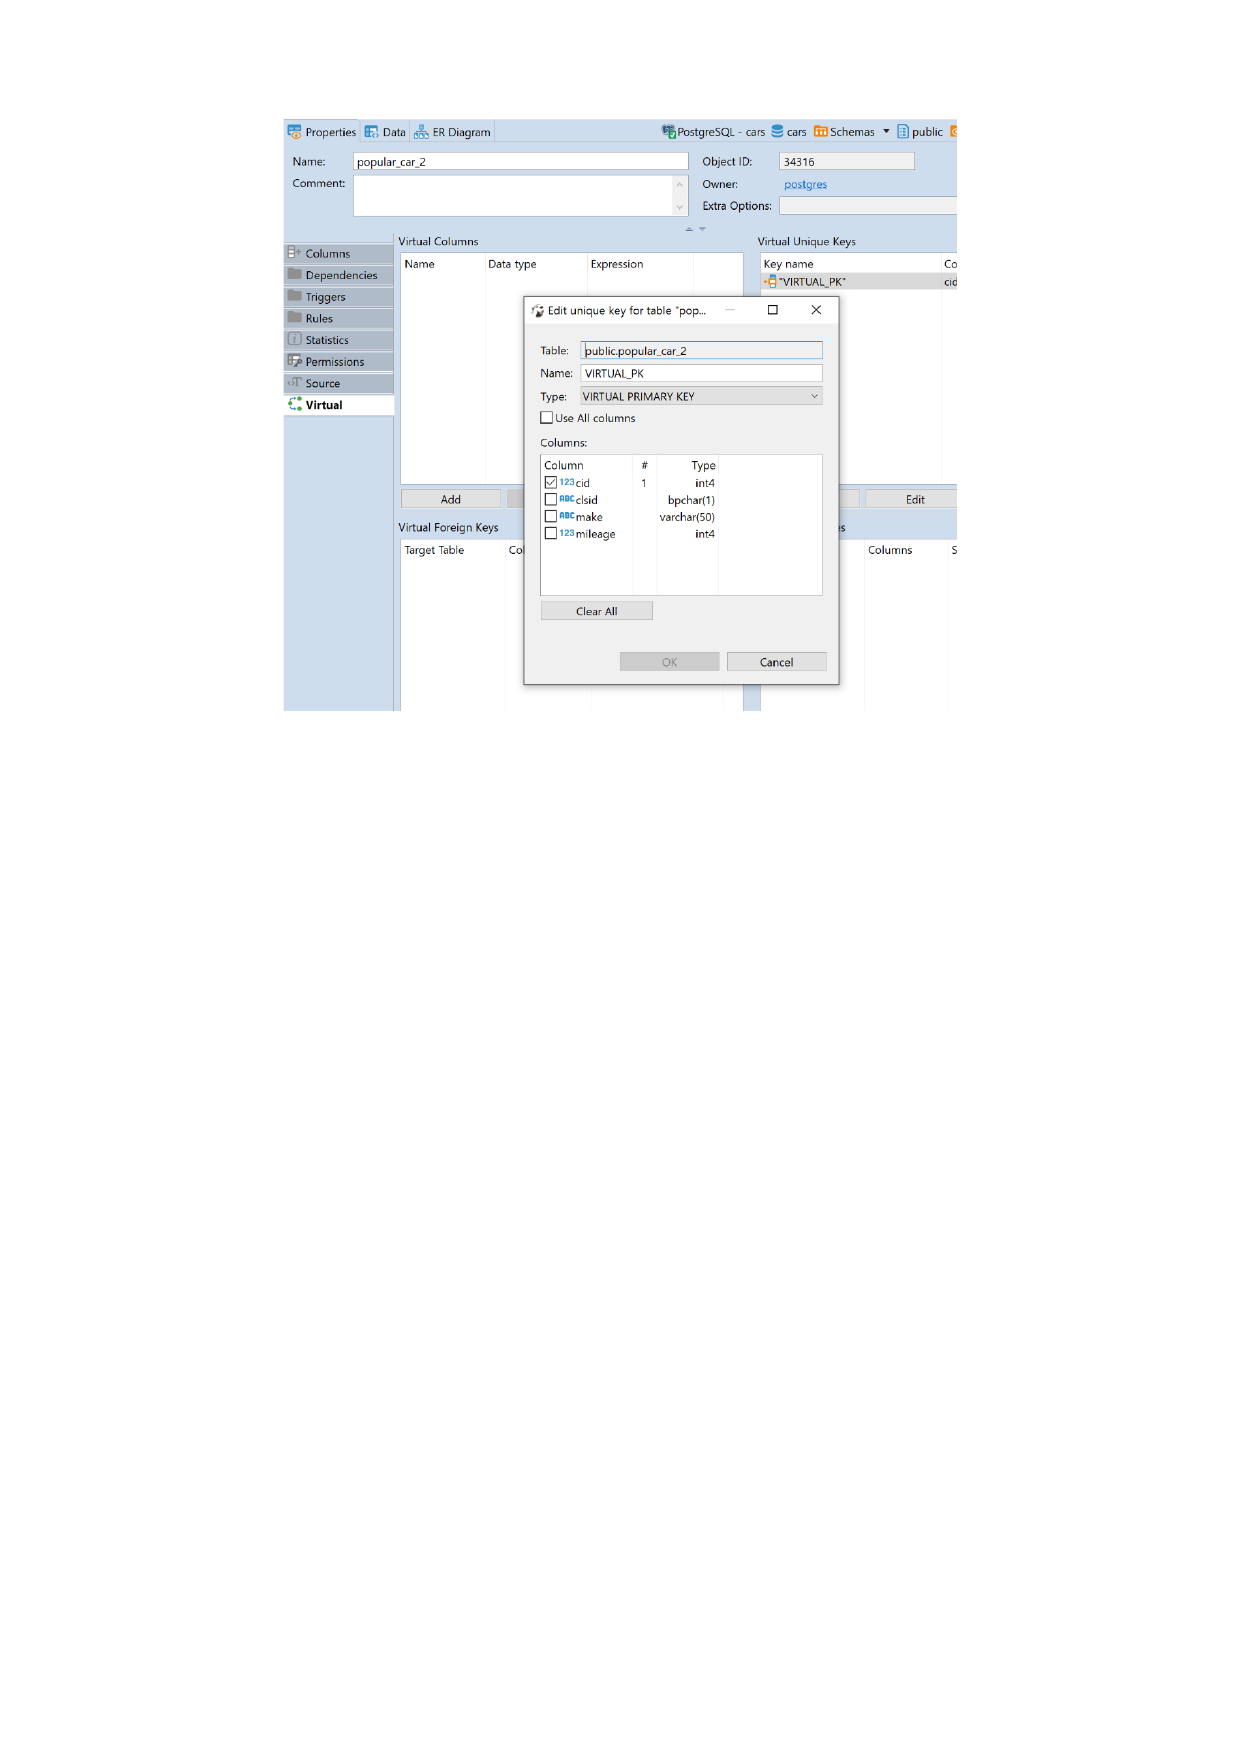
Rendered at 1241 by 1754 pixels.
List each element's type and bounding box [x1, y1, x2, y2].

picture [283, 118, 957, 711]
